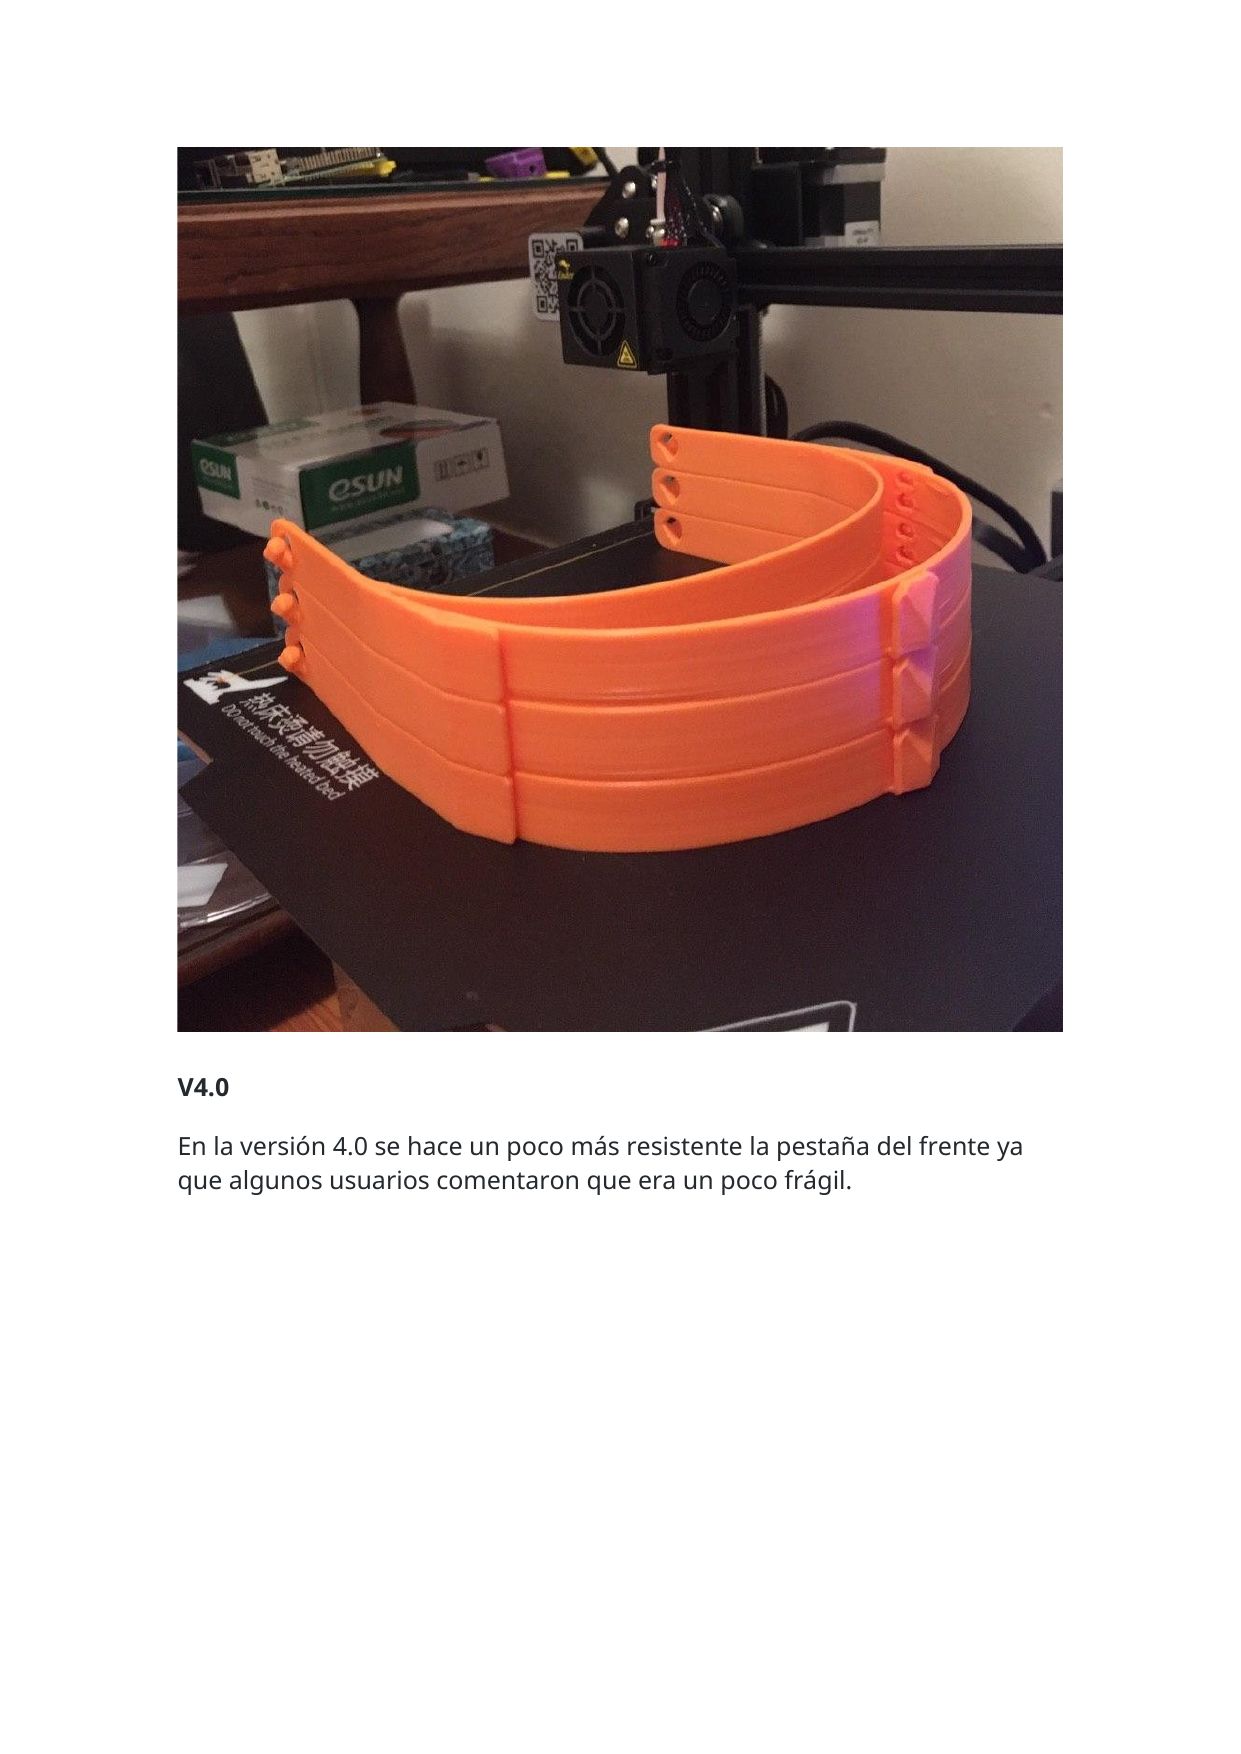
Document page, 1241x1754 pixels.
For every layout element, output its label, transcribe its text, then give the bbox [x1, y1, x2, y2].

picture [177, 147, 1063, 1032]
text En la versión 4.0 se hace un poco más resistente la pestaña del frente ya que algunos usuarios comentaron que era un poco frágil. [177, 1128, 1063, 1197]
subtitle V4.0 [177, 1069, 1063, 1103]
